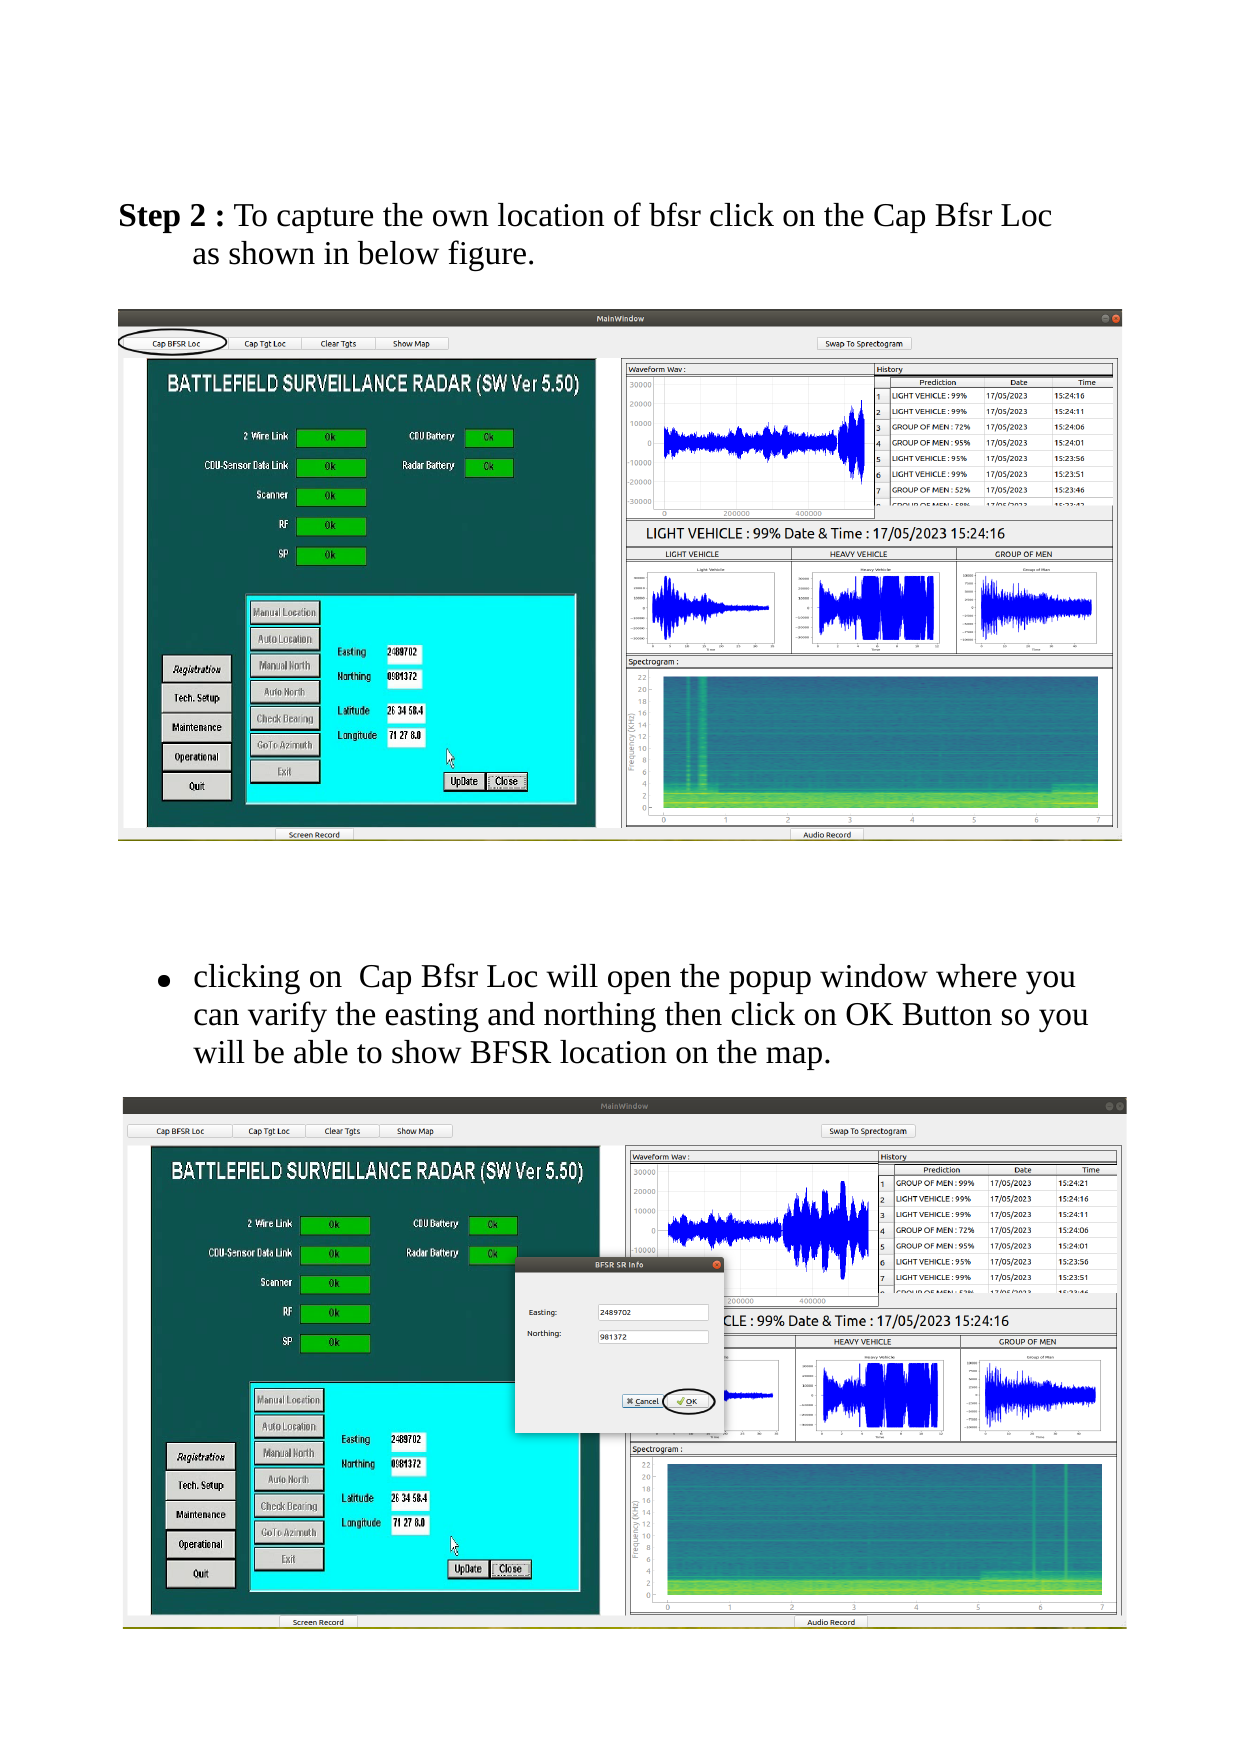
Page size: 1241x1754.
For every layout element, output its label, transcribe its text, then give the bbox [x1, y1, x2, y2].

text as shown in below figure. [118, 233, 1122, 271]
list clicking on Cap Bfsr Loc will open the popup window where you can varify the easting and northing then click on OK Button so you will be able to show BFSR location on the map. [156, 956, 1122, 1071]
picture [122, 1097, 1127, 1629]
picture [118, 309, 1123, 841]
text Step 2 : To capture the own location of bfsr click on the Cap Bfsr Loc [118, 195, 1122, 233]
